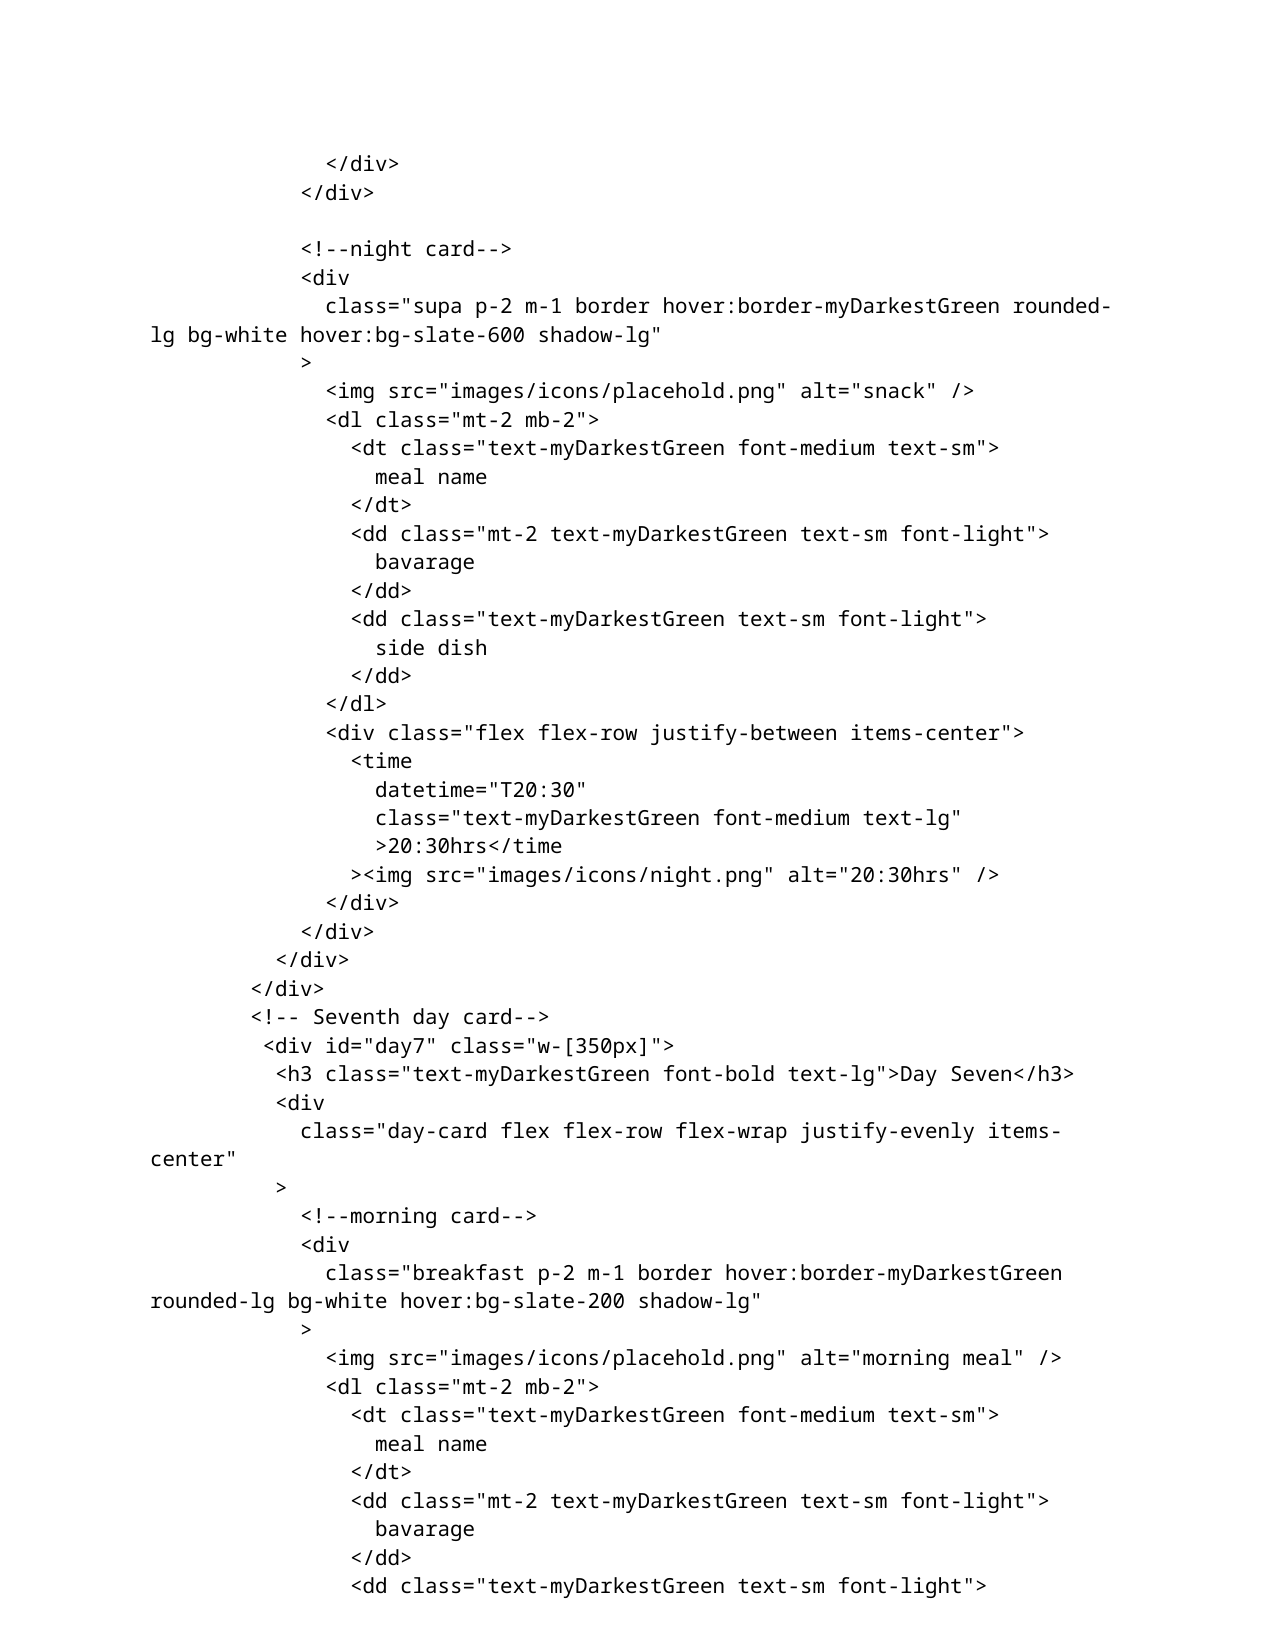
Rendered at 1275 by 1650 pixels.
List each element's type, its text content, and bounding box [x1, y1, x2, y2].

text side dish [150, 633, 1125, 661]
text <dl class="mt-2 mb-2"> [150, 1372, 1125, 1400]
text </div> [150, 974, 1125, 1002]
text bavarage [150, 547, 1125, 576]
text class="text-myDarkestGreen font-medium text-lg" [150, 803, 1125, 832]
text </dl> [150, 689, 1125, 718]
text <dl class="mt-2 mb-2"> [150, 405, 1125, 433]
text <dt class="text-myDarkestGreen font-medium text-sm"> [150, 1400, 1125, 1429]
text <dd class="mt-2 text-myDarkestGreen text-sm font-light"> [150, 1486, 1125, 1514]
text </dt> [150, 490, 1125, 519]
text <dd class="mt-2 text-myDarkestGreen text-sm font-light"> [150, 519, 1125, 547]
text <h3 class="text-myDarkestGreen font-bold text-lg">Day Seven</h3> [150, 1059, 1125, 1088]
text <!--morning card--> [150, 1201, 1125, 1230]
text datetime="T20:30" [150, 775, 1125, 803]
text </div> [150, 149, 1125, 178]
text class="day-card flex flex-row flex-wrap justify-evenly items-center" [150, 1116, 1125, 1173]
text <div [150, 263, 1125, 291]
text > [150, 1315, 1125, 1343]
text ><img src="images/icons/night.png" alt="20:30hrs" /> [150, 860, 1125, 888]
text </dd> [150, 661, 1125, 689]
text <img src="images/icons/placehold.png" alt="snack" /> [150, 377, 1125, 405]
text bavarage [150, 1514, 1125, 1543]
text <dd class="text-myDarkestGreen text-sm font-light"> [150, 604, 1125, 633]
text </div> [150, 888, 1125, 917]
text <div [150, 1088, 1125, 1116]
text <dt class="text-myDarkestGreen font-medium text-sm"> [150, 433, 1125, 462]
text </div> [150, 917, 1125, 945]
text class="supa p-2 m-1 border hover:border-myDarkestGreen rounded-lg bg-white hover:bg-slate-600 shadow-lg" [150, 291, 1125, 348]
text </dt> [150, 1457, 1125, 1486]
text >20:30hrs</time [150, 832, 1125, 860]
text <div [150, 1230, 1125, 1258]
text meal name [150, 1429, 1125, 1457]
text </dd> [150, 1543, 1125, 1571]
text </div> [150, 945, 1125, 974]
text > [150, 1173, 1125, 1201]
text <!-- Seventh day card--> [150, 1002, 1125, 1031]
text <img src="images/icons/placehold.png" alt="morning meal" /> [150, 1343, 1125, 1372]
text > [150, 348, 1125, 377]
text <dd class="text-myDarkestGreen text-sm font-light"> [150, 1571, 1125, 1599]
text </div> [150, 178, 1125, 206]
text <!--night card--> [150, 234, 1125, 263]
text meal name [150, 462, 1125, 490]
text <div class="flex flex-row justify-between items-center"> [150, 718, 1125, 746]
text </dd> [150, 576, 1125, 604]
text class="breakfast p-2 m-1 border hover:border-myDarkestGreen rounded-lg bg-white hover:bg-slate-200 shadow-lg" [150, 1258, 1125, 1315]
text <time [150, 746, 1125, 775]
text <div id="day7" class="w-[350px]"> [150, 1031, 1125, 1059]
